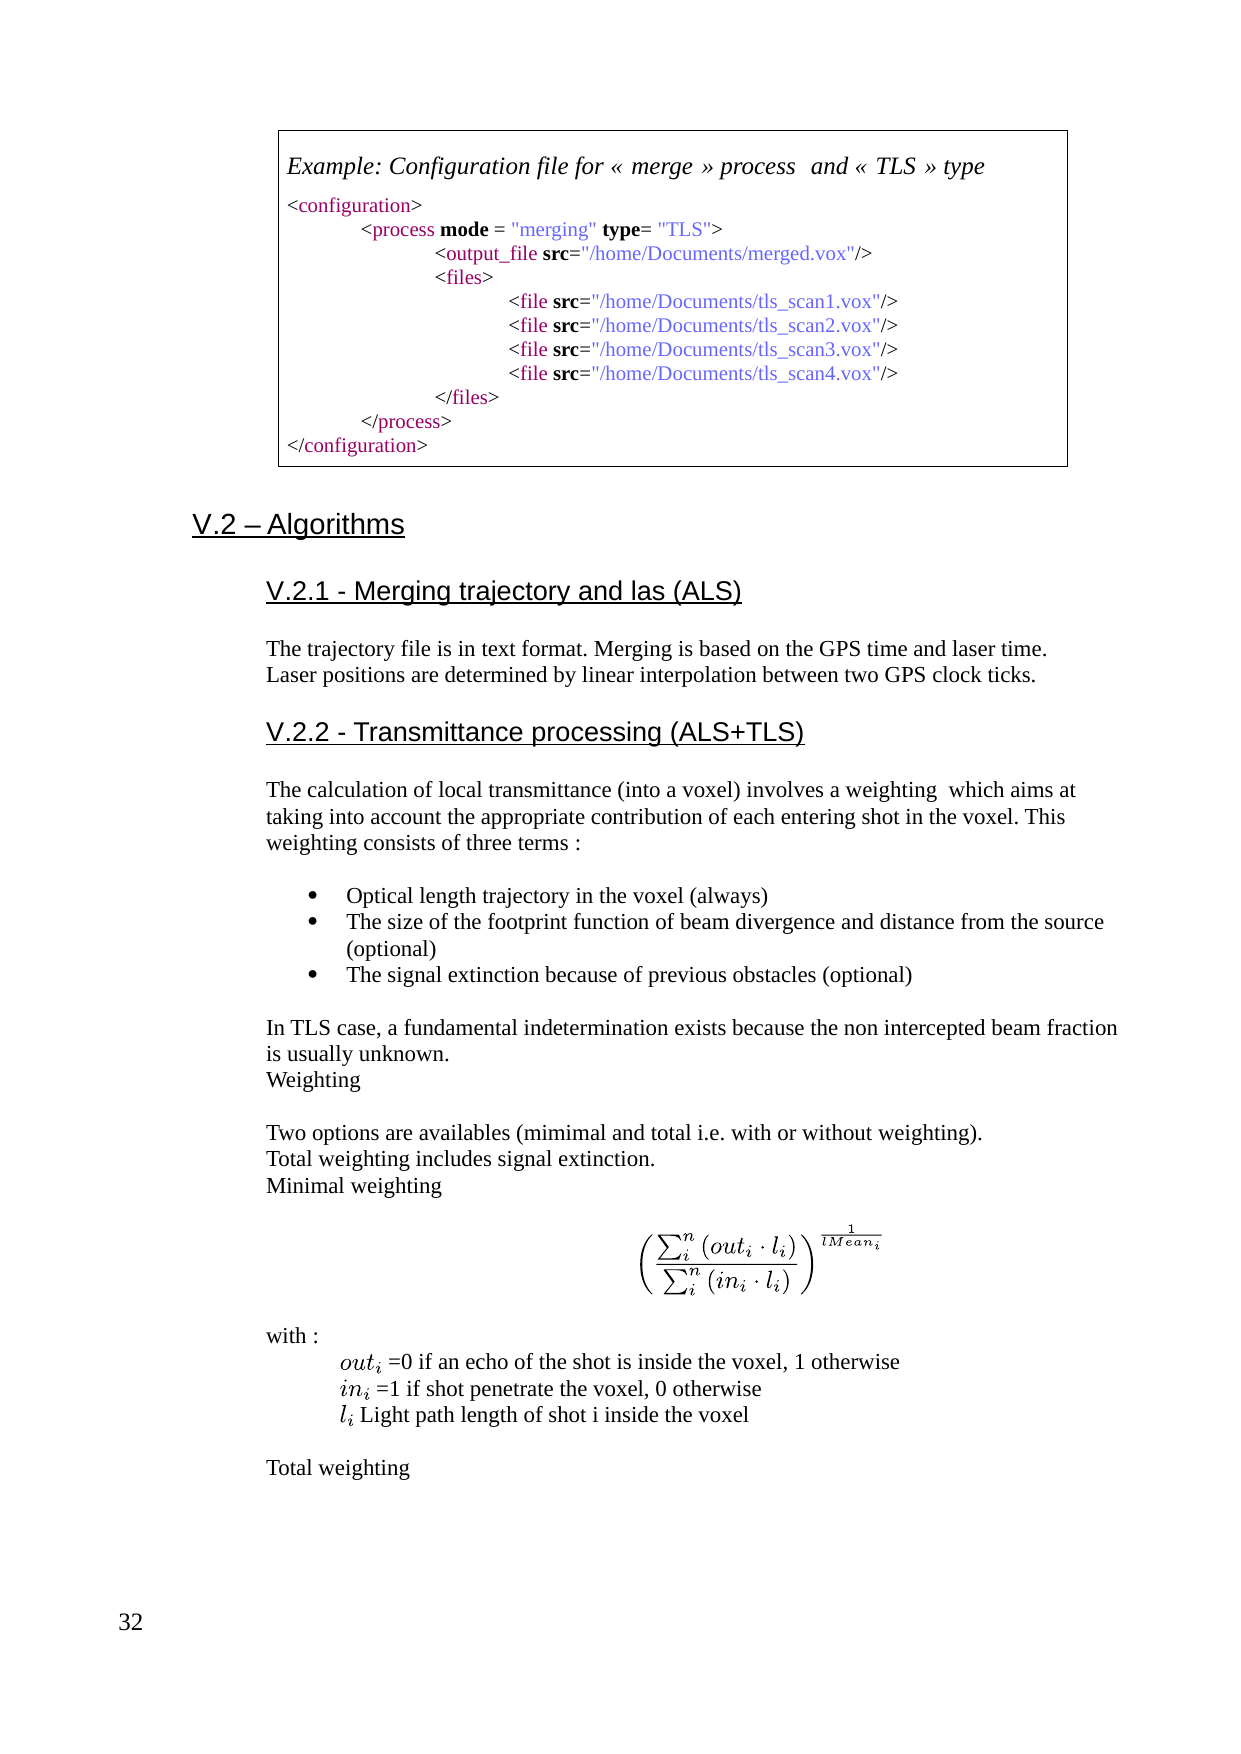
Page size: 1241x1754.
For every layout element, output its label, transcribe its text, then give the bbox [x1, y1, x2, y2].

text Total weighting includes signal extinction. [266, 1145, 1122, 1172]
text Two options are availables (mimimal and total i.e. with or without weighting). [266, 1119, 1122, 1145]
text <output_file src="/home/Documents/merged.vox"/> [287, 241, 1058, 265]
list The signal extinction because of previous obstacles (optional) [308, 961, 1122, 987]
text Total weighting [266, 1454, 1122, 1480]
text <files> [287, 265, 1058, 289]
text <file src="/home/Documents/tls_scan1.vox"/> [287, 289, 1058, 313]
text </files> [287, 385, 1058, 409]
text </process> [287, 409, 1058, 433]
text Example: Configuration file for « merge » process and « TLS » type [287, 151, 1058, 180]
list The size of the footprint function of beam divergence and distance from the source (optional) [308, 908, 1122, 961]
subtitle V.2 – Algorithms [192, 507, 1122, 541]
text The trajectory file is in text format. Merging is based on the GPS time and laser time. [266, 635, 1122, 661]
text The calculation of local transmittance (into a voxel) involves a weighting which aims at taking into account the appropriate contribution of each entering shot in the voxel. This weighting consists of three terms : [266, 776, 1122, 856]
list Optical length trajectory in the voxel (always) [308, 882, 1122, 908]
text =1 if shot penetrate the voxel, 0 otherwise [266, 1375, 1122, 1401]
text <file src="/home/Documents/tls_scan2.vox"/> [287, 313, 1058, 337]
text In TLS case, a fundamental indetermination exists because the non intercepted beam fraction is usually unknown. [266, 1014, 1122, 1066]
text Weighting [266, 1066, 1122, 1093]
subtitle V.2.1 - Merging trajectory and las (ALS) [266, 575, 1122, 606]
text with : [266, 1322, 1122, 1348]
text Laser positions are determined by linear interpolation between two GPS clock ticks. [266, 661, 1122, 688]
text <file src="/home/Documents/tls_scan4.vox"/> [287, 361, 1058, 385]
text <file src="/home/Documents/tls_scan3.vox"/> [287, 337, 1058, 361]
text =0 if an echo of the shot is inside the voxel, 1 otherwise [266, 1348, 1122, 1375]
text </configuration> [287, 433, 1058, 457]
text <configuration> [287, 193, 1058, 217]
text <process mode = "merging" type= "TLS"> [287, 217, 1058, 241]
text Minimal weighting [266, 1172, 1122, 1198]
subtitle V.2.2 - Transmittance processing (ALS+TLS) [266, 716, 1122, 748]
text Light path length of shot i inside the voxel [266, 1401, 1122, 1427]
